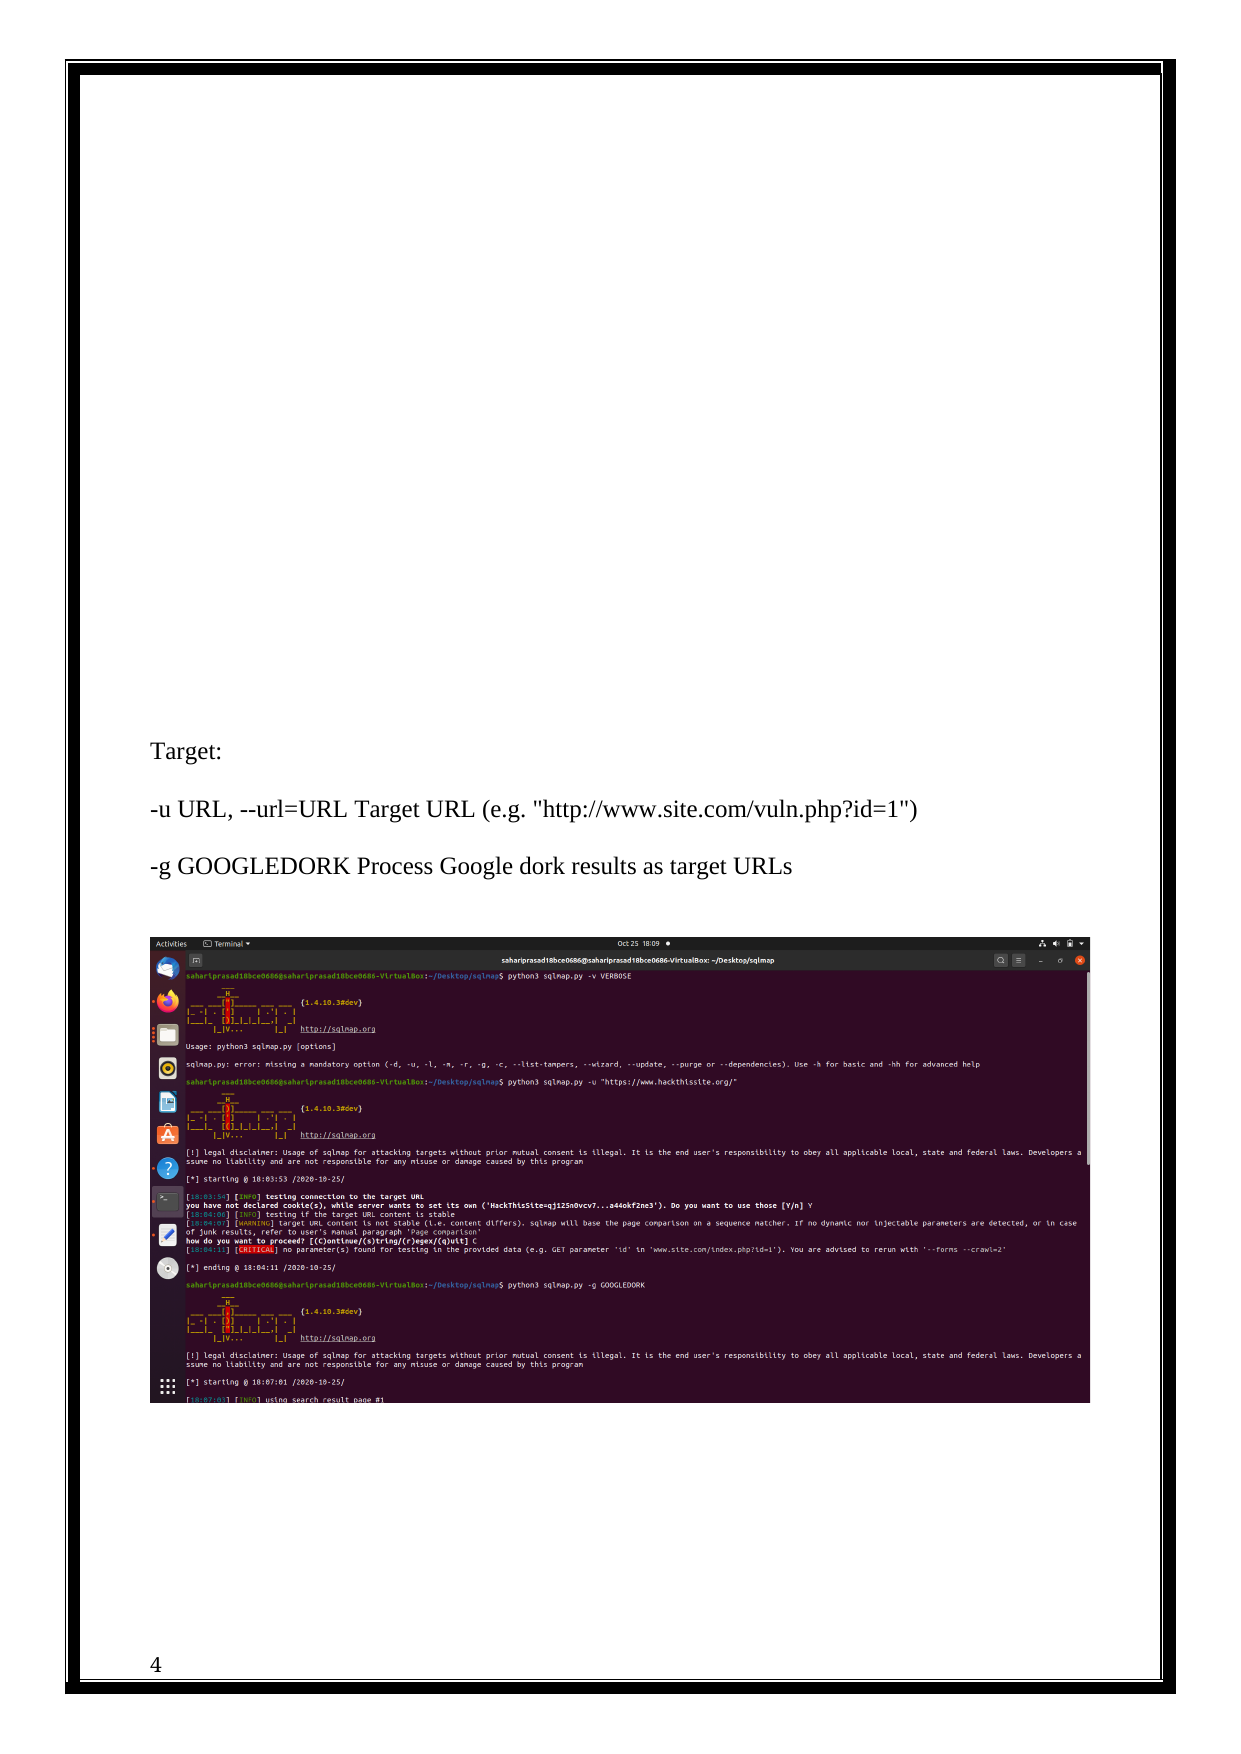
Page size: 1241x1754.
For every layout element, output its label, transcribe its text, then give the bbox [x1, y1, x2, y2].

text Target: [150, 736, 1090, 765]
text -u URL, --url=URL Target URL (e.g. "http://www.site.com/vuln.php?id=1") [150, 794, 1090, 822]
text -g GOOGLEDORK Process Google dork results as target URLs [150, 851, 1090, 880]
picture [150, 937, 1091, 1403]
